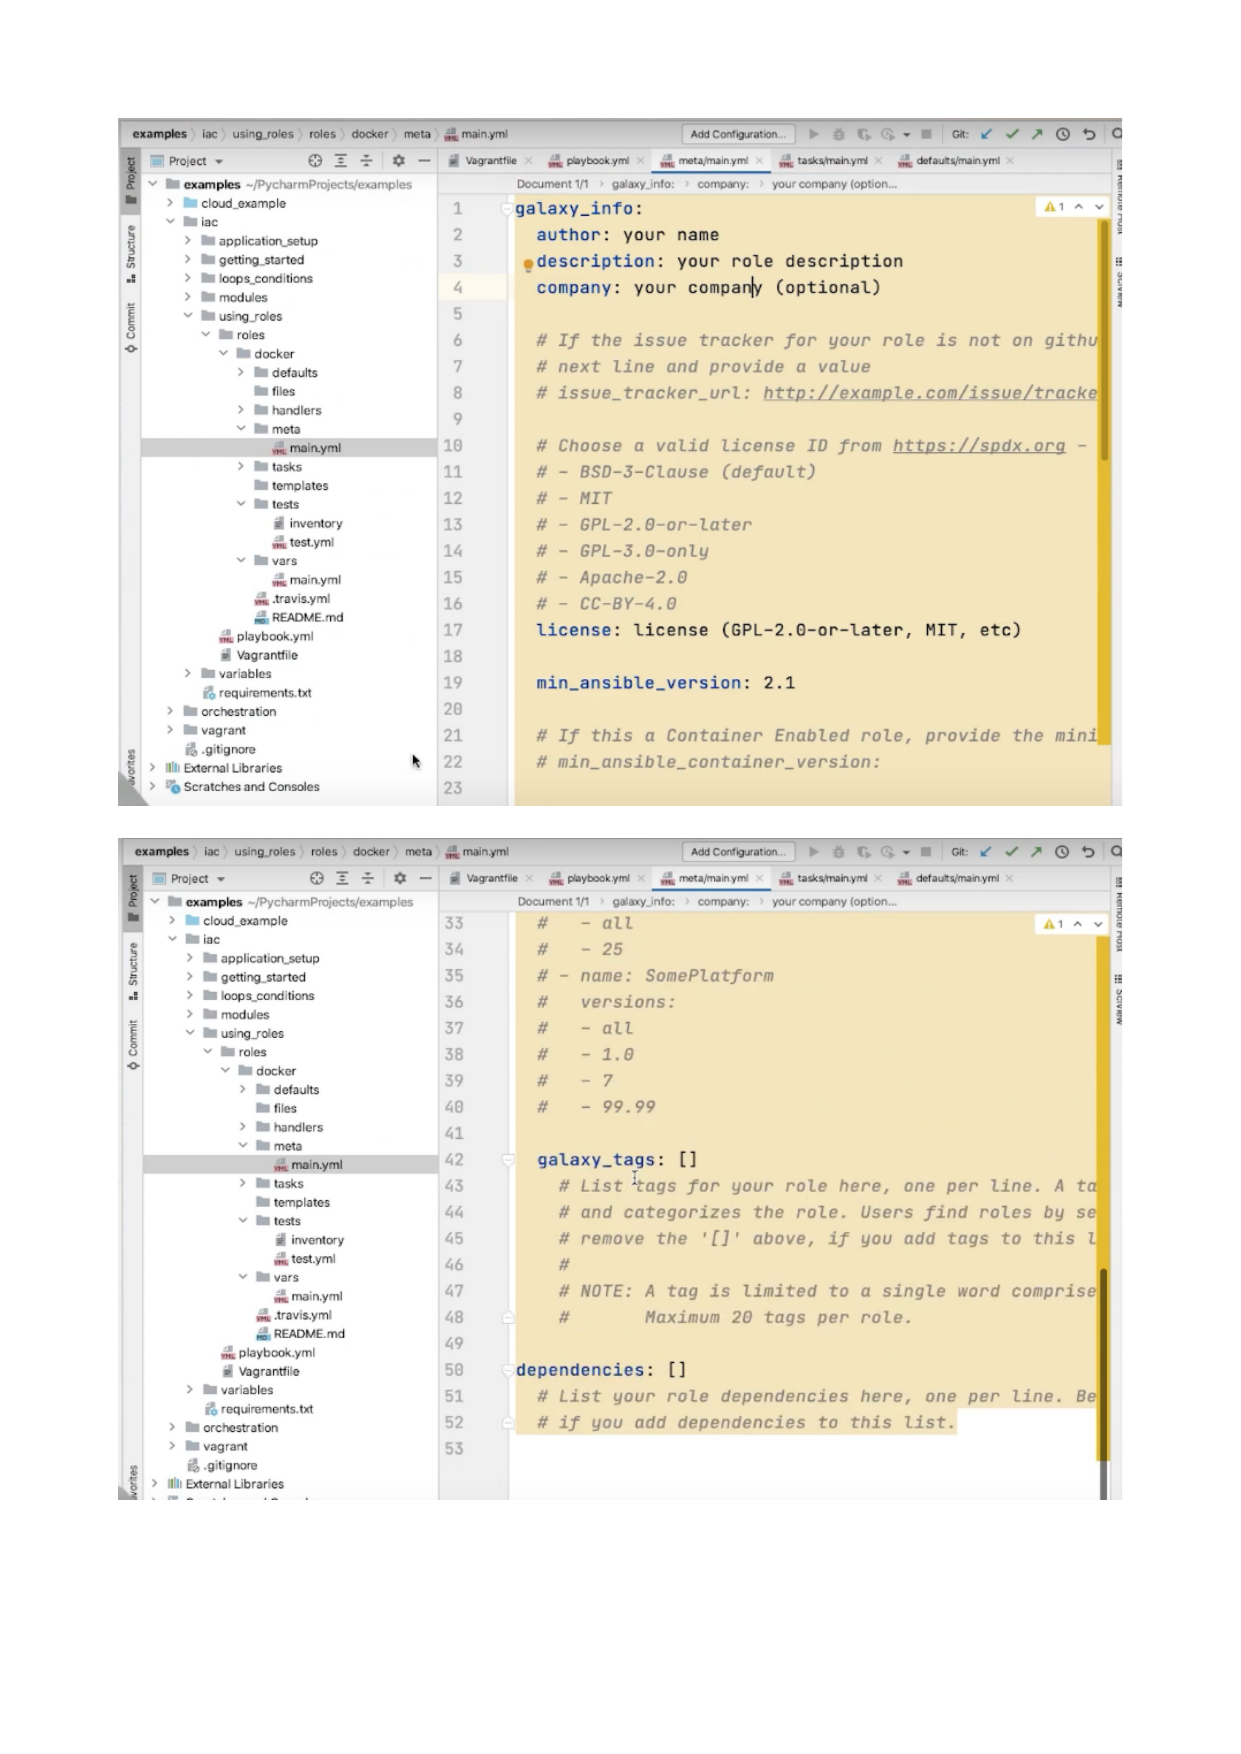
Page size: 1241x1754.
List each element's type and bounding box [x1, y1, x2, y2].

picture [118, 838, 1123, 1500]
picture [118, 118, 1123, 806]
